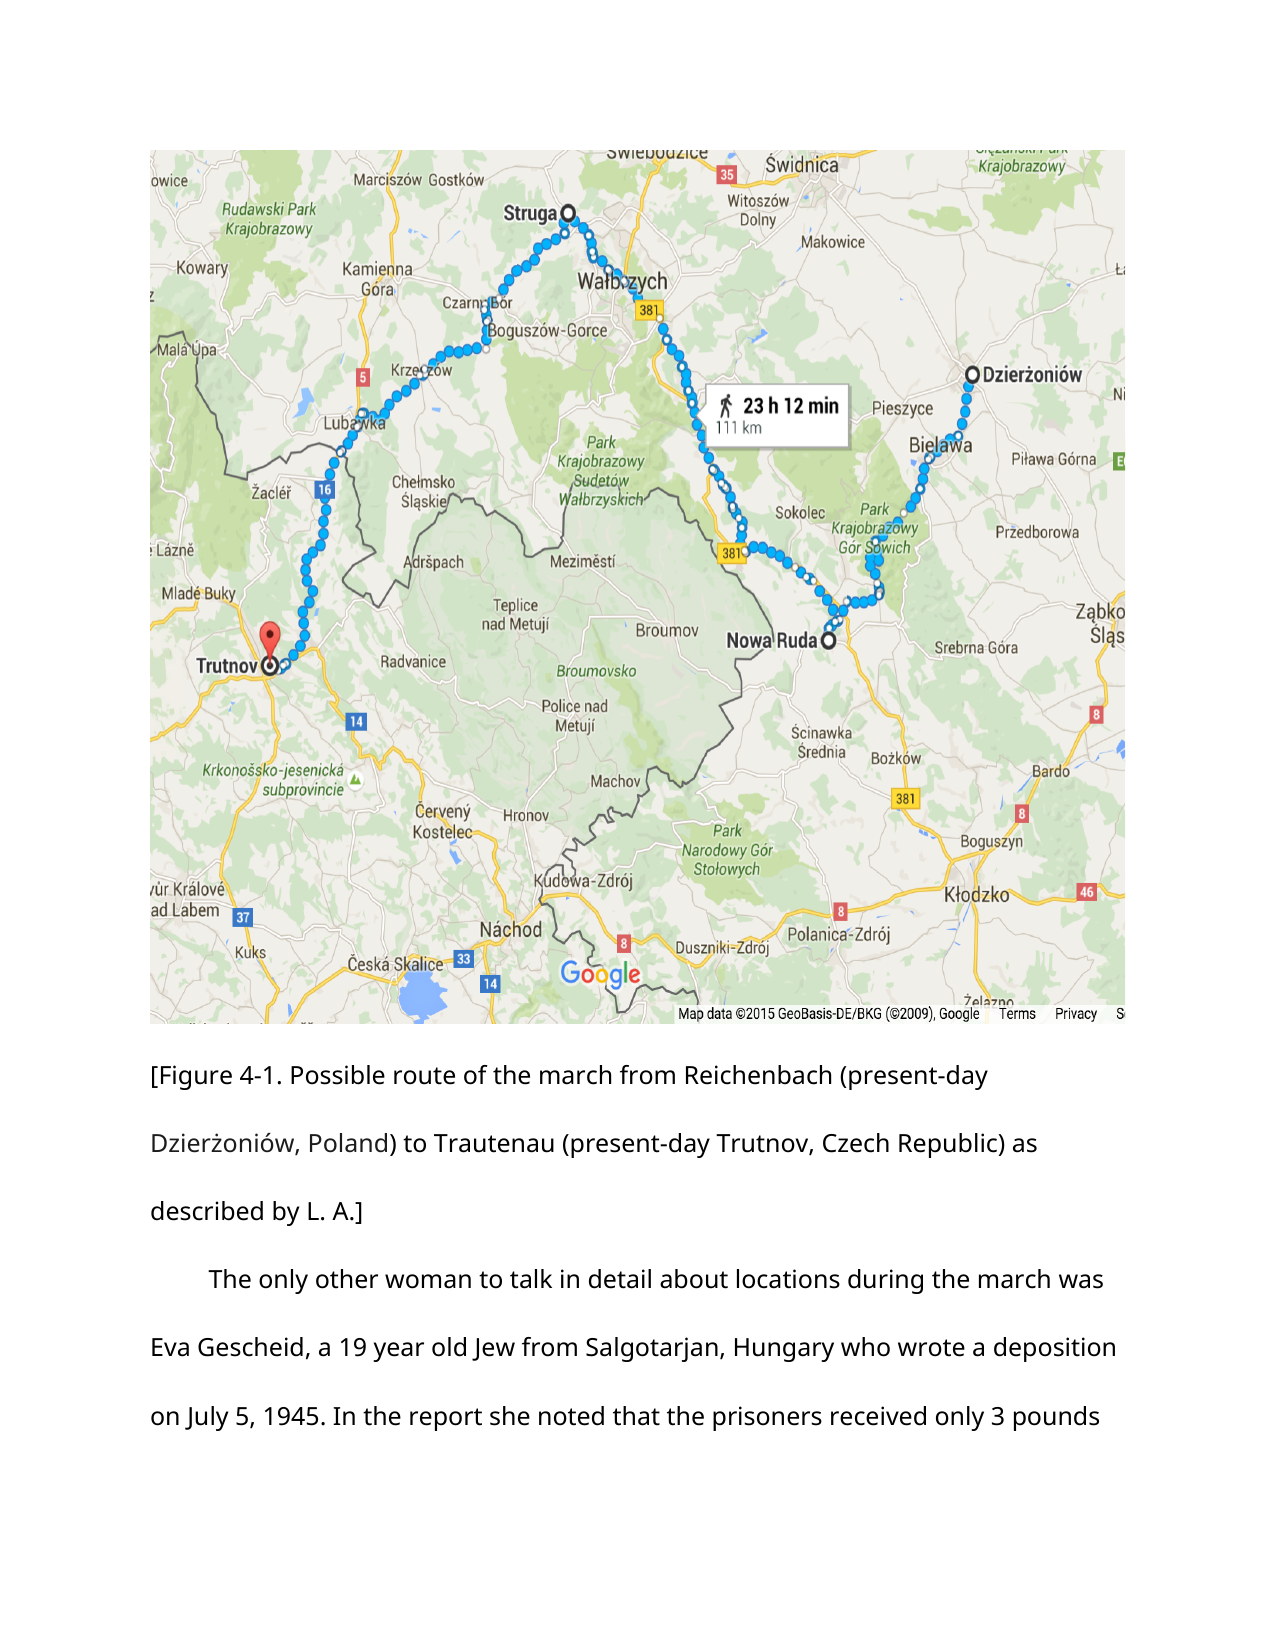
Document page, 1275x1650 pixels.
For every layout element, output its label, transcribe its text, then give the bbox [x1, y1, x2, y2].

picture [150, 150, 1125, 1024]
text [Figure 4-1. Possible route of the march from Reichenbach (present-day Dzierżoniów, Poland) to Trautenau (present-day Trutnov, Czech Republic) as described by L. A.] [150, 1058, 1125, 1228]
text The only other woman to talk in detail about locations during the march was Eva Gescheid, a 19 year old Jew from Salgotarjan, Hungary who wrote a deposition on July 5, 1945. In the report she noted that the prisoners received only 3 pounds [150, 1262, 1125, 1432]
